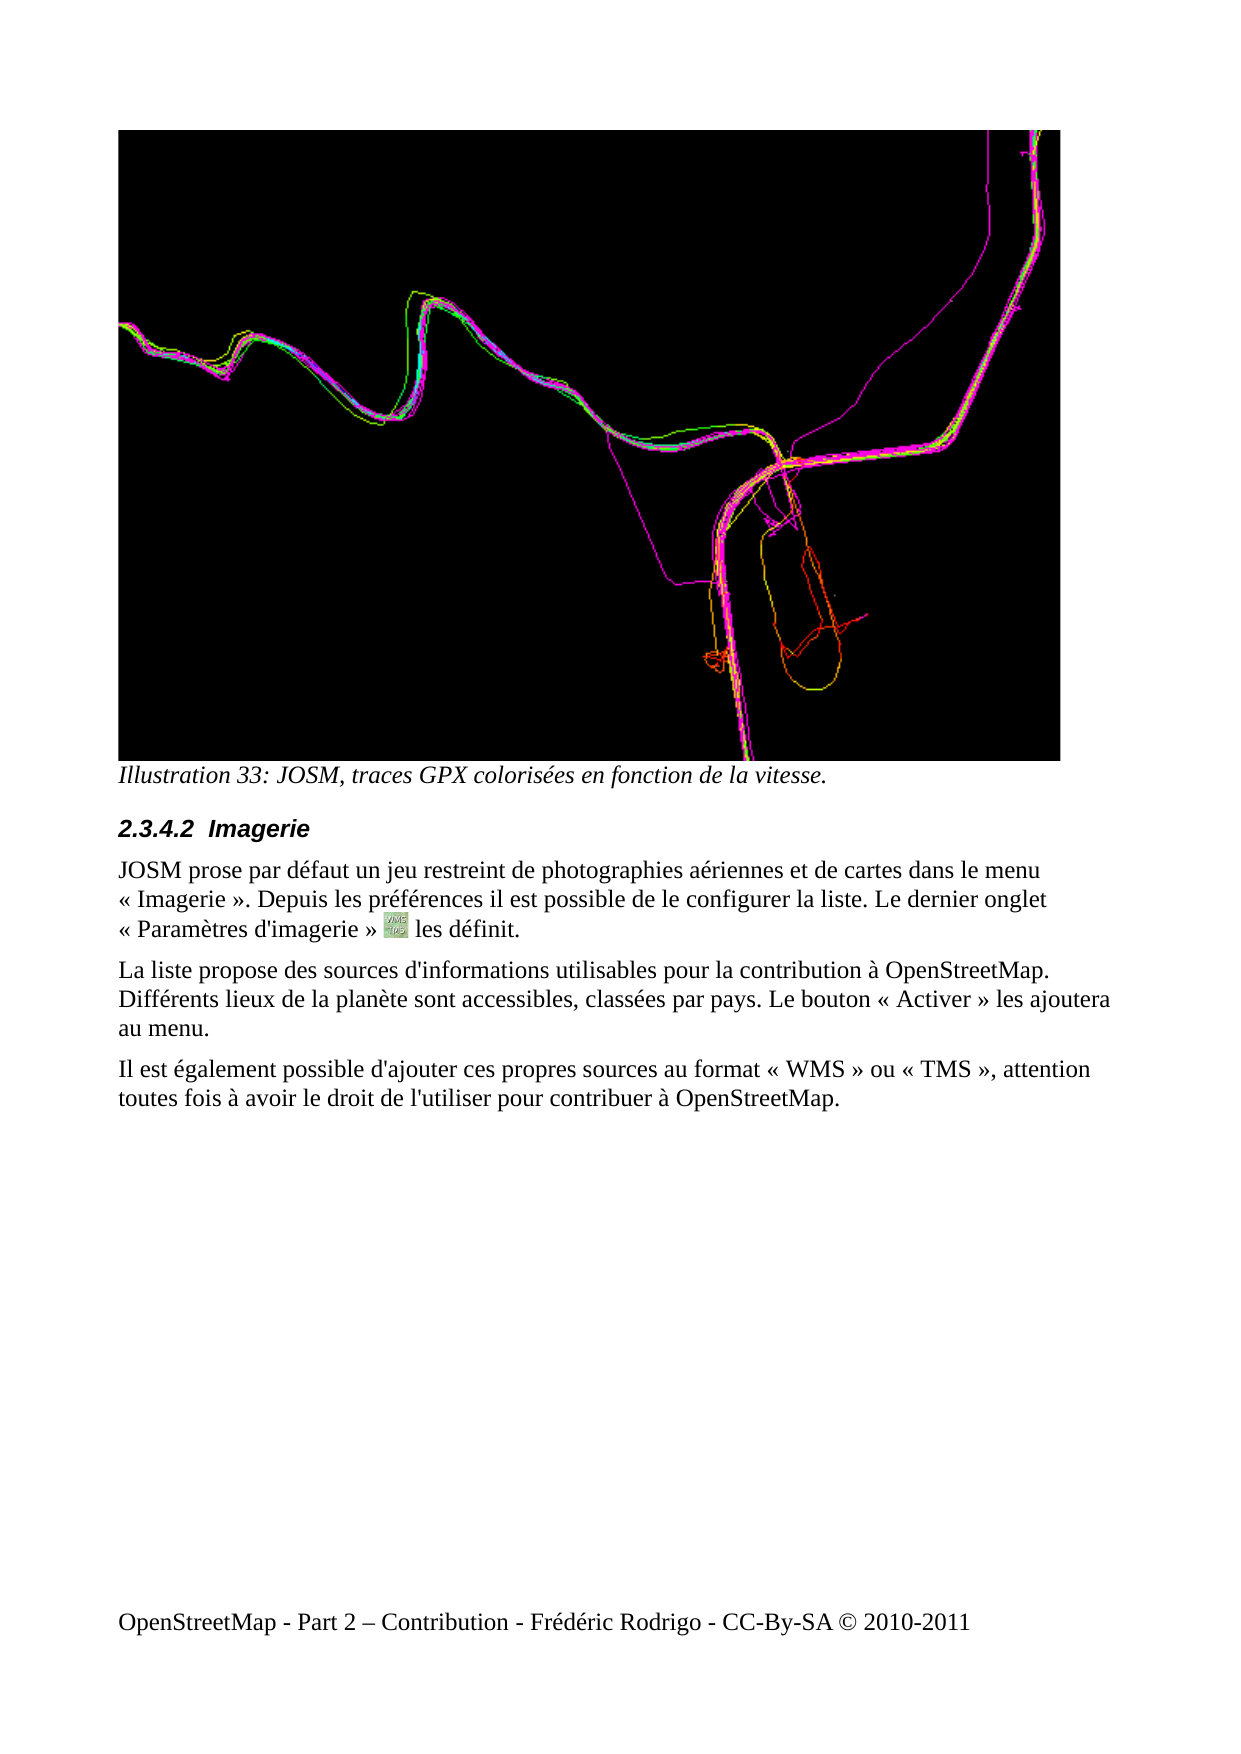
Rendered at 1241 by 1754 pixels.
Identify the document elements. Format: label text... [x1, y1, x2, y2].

text JOSM prose par défaut un jeu restreint de photographies aériennes et de cartes dans le menu « Imagerie ». Depuis les préférences il est possible de le configurer la liste. Le dernier onglet « Paramètres d'imagerie » les définit. [118, 855, 1122, 943]
picture [383, 912, 409, 938]
text La liste propose des sources d'informations utilisables pour la contribution à OpenStreetMap. Différents lieux de la planète sont accessibles, classées par pays. Le bouton « Activer » les ajoutera au menu. [118, 955, 1122, 1042]
text Il est également possible d'ajouter ces propres sources au format « WMS » ou « TMS », attention toutes fois à avoir le droit de l'utiliser pour contribuer à OpenStreetMap. [118, 1054, 1122, 1112]
picture [118, 130, 1061, 761]
text Illustration 33: JOSM, traces GPX colorisées en fonction de la vitesse. [118, 761, 1060, 789]
subtitle Imagerie [118, 814, 1122, 843]
